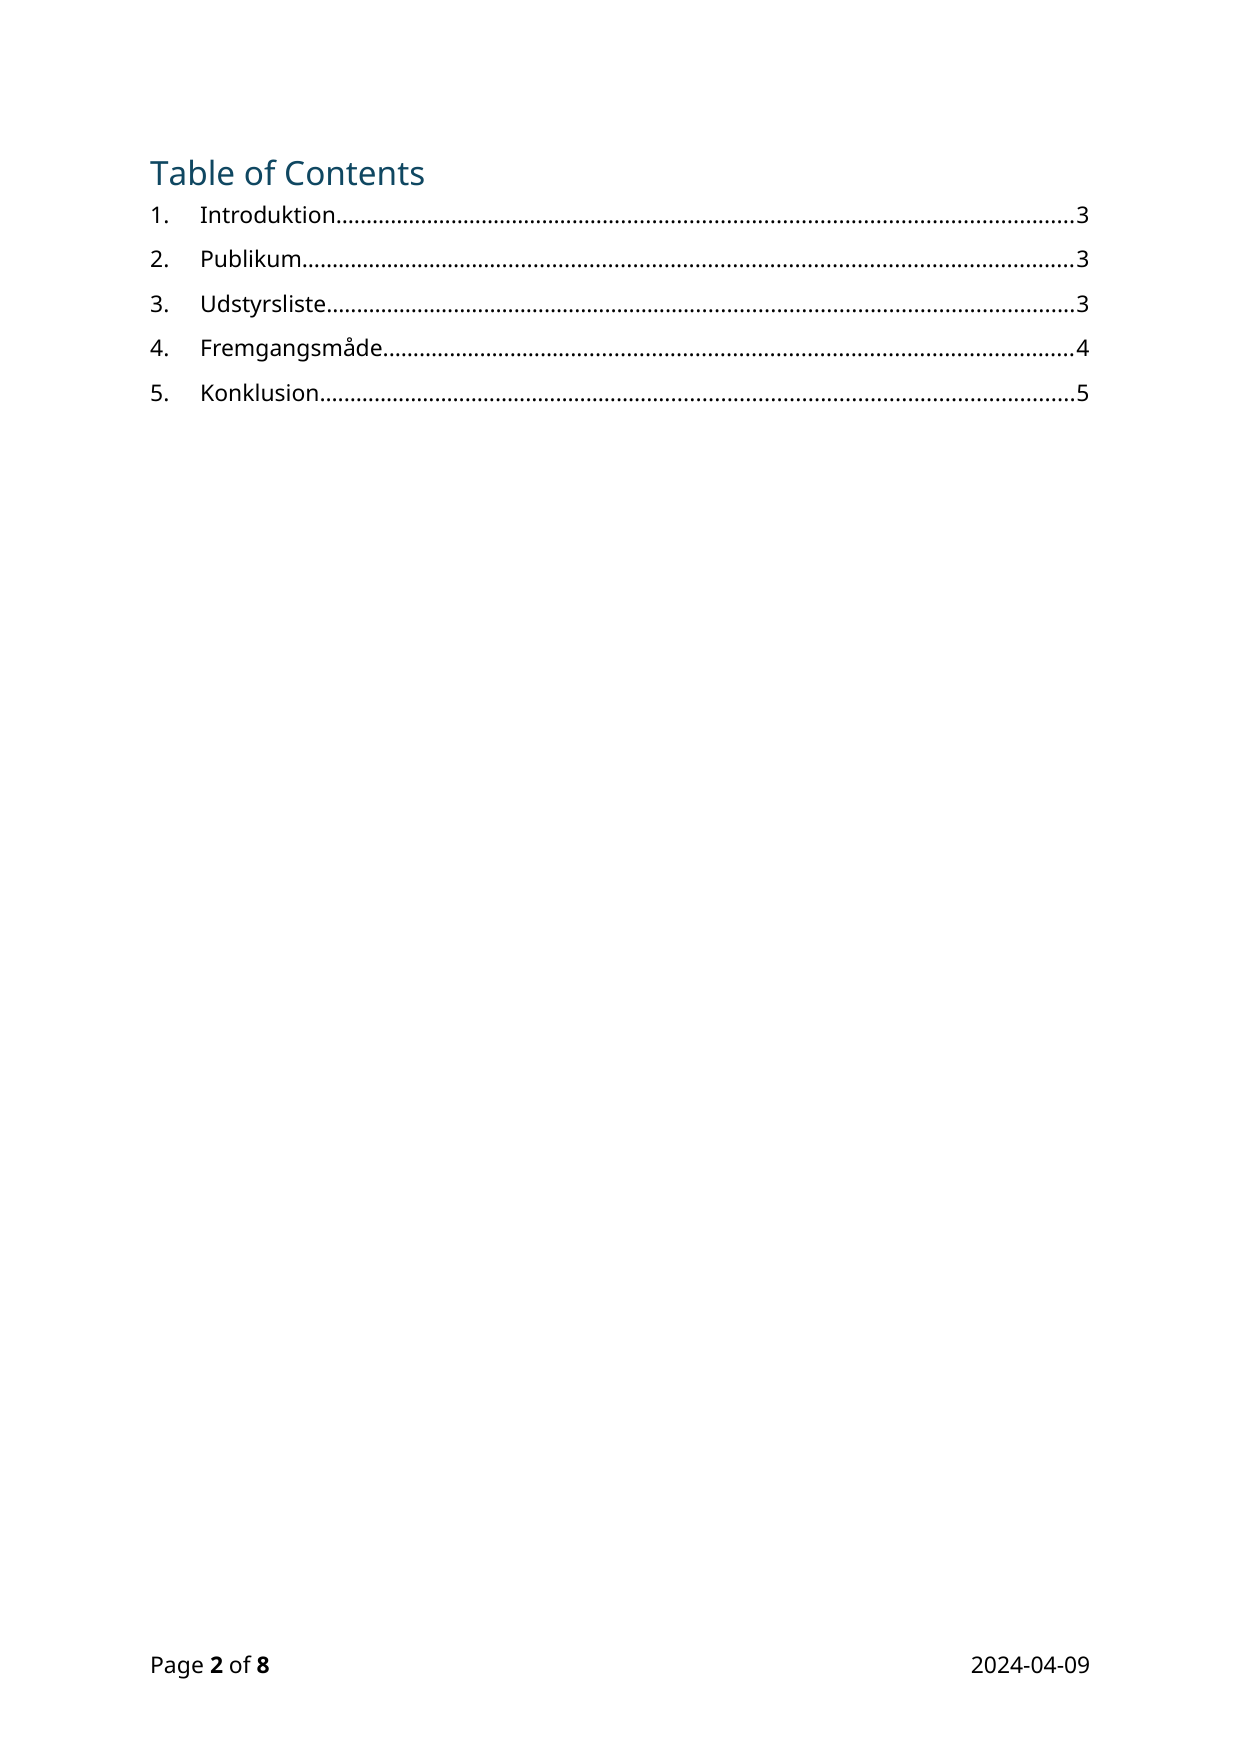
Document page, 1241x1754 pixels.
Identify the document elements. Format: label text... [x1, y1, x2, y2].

text 3. Udstyrsliste 3 [150, 288, 1090, 319]
text 2. Publikum 3 [150, 243, 1090, 274]
text 5. Konklusion 5 [150, 376, 1090, 408]
text 4. Fremgangsmåde 4 [150, 332, 1090, 363]
text 1. Introduktion 3 [150, 199, 1090, 230]
subtitle Table of Contents [150, 150, 1090, 195]
